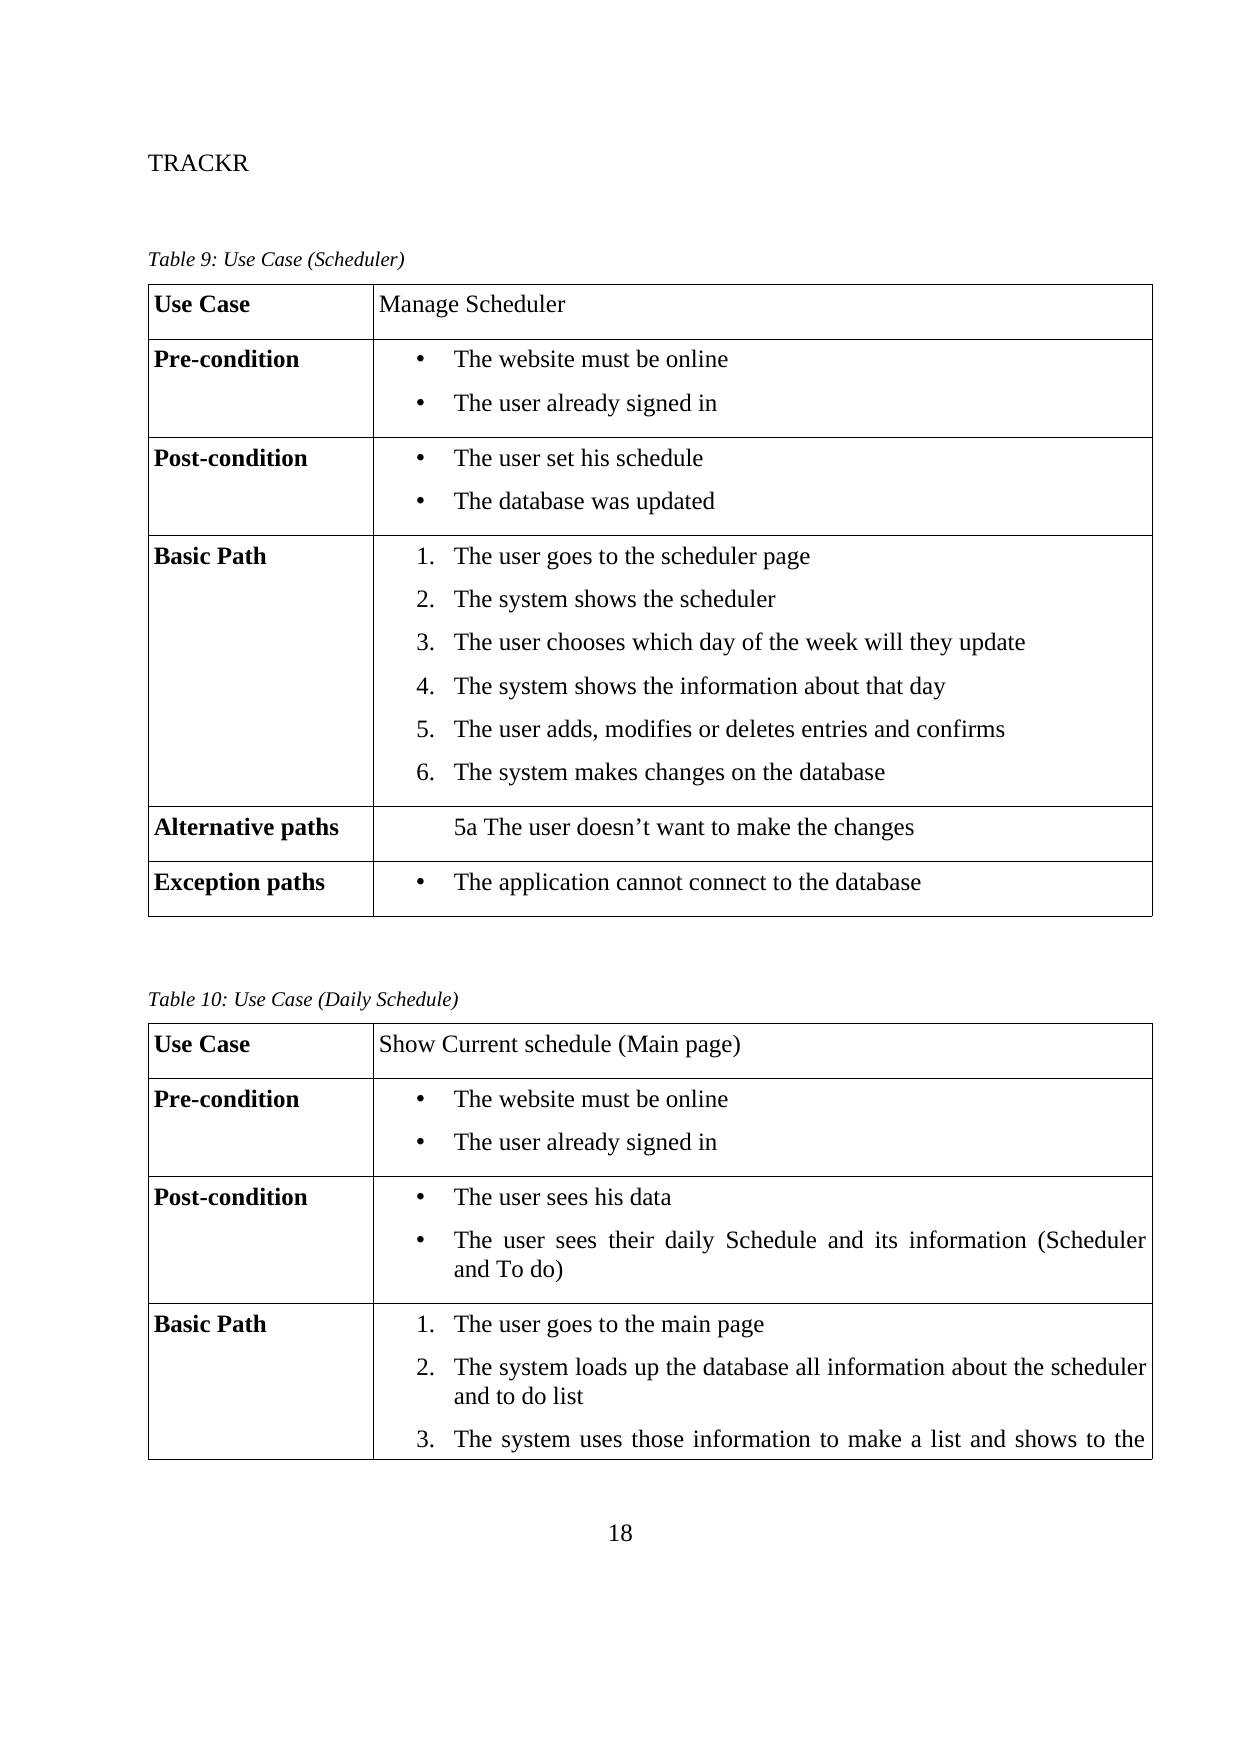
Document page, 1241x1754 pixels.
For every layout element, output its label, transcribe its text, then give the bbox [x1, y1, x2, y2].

table_cell The user goes to the scheduler page The system shows the scheduler The user chooses which day of the week will they update The system shows the information about that day The user adds, modifies or deletes entries and confirms The system makes changes on the database [374, 536, 1152, 806]
table_cell The user sees his data The user sees their daily Schedule and its information (Scheduler and To do) [374, 1177, 1152, 1303]
table_cell The user set his schedule The database was updated [374, 438, 1152, 535]
table_cell Basic Path [149, 1304, 373, 1459]
table_cell Pre-condition [149, 340, 373, 437]
table_cell Post-condition [149, 438, 373, 535]
table_cell 5a The user doesn’t want to make the changes [374, 807, 1152, 861]
text Table 9: Use Case (Scheduler) [148, 247, 1093, 271]
text Table 10: Use Case (Daily Schedule) [148, 986, 1093, 1011]
table_header Use Case [149, 285, 373, 339]
table_header Use Case [149, 1024, 373, 1078]
table_cell Post-condition [149, 1177, 373, 1303]
table_cell Alternative paths [149, 807, 373, 861]
table_cell The application cannot connect to the database [374, 862, 1152, 916]
table_cell The website must be online The user already signed in [374, 340, 1152, 437]
table_cell Pre-condition [149, 1079, 373, 1176]
table_header Manage Scheduler [374, 285, 1152, 339]
table_header Show Current schedule (Main page) [374, 1024, 1152, 1078]
table_cell Basic Path [149, 536, 373, 806]
table_cell The user goes to the main page The system loads up the database all information about the scheduler and to do list The system uses those information to make a list and shows to the [374, 1304, 1152, 1459]
table_cell Exception paths [149, 862, 373, 916]
table_cell The website must be online The user already signed in [374, 1079, 1152, 1176]
